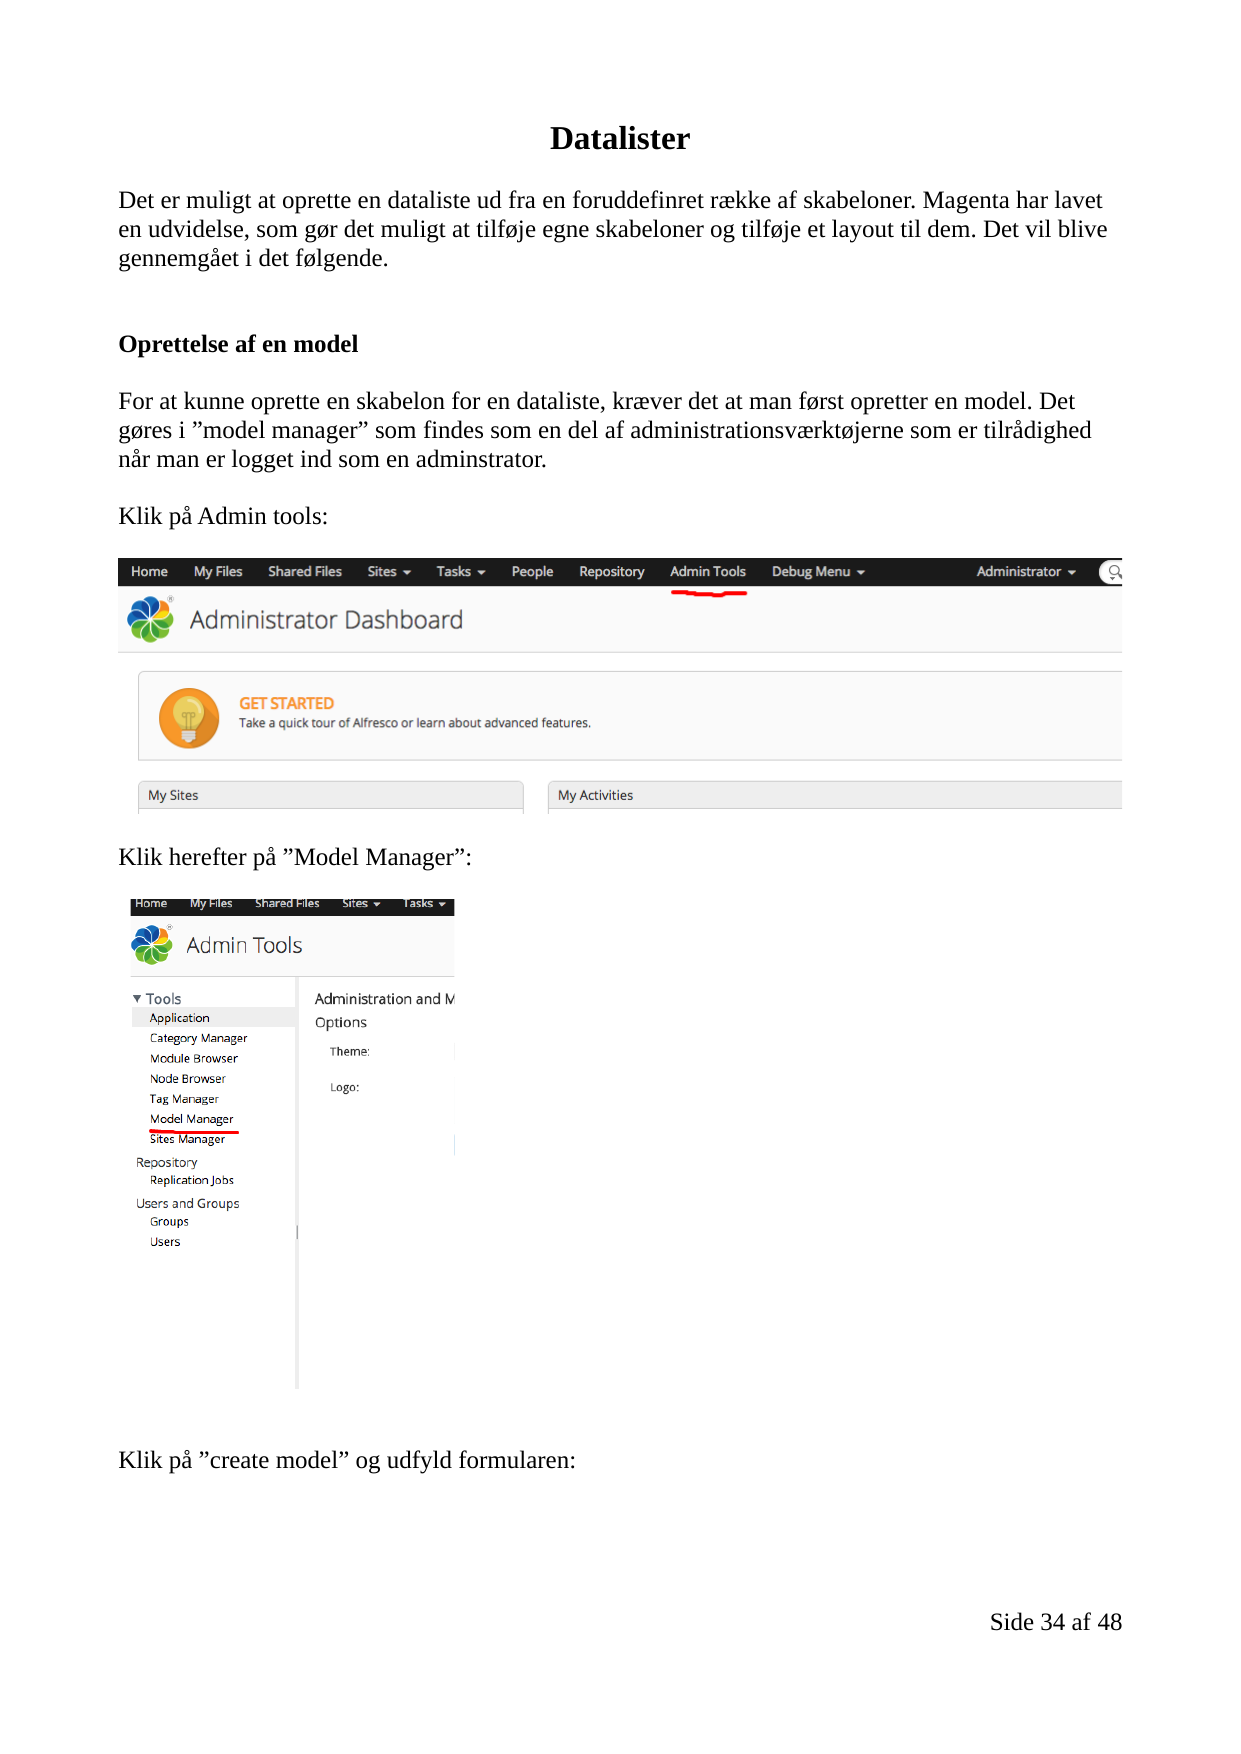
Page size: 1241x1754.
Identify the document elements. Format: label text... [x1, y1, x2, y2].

text Klik på ”create model” og udfyld formularen: [118, 1446, 1122, 1474]
text Det er muligt at oprette en dataliste ud fra en foruddefinret række af skabeloner. Magenta har lavet en udvidelse, som gør det muligt at tilføje egne skabeloner og tilføje et layout til dem. Det vil blive gennemgået i det følgende. [118, 185, 1122, 271]
text Klik herefter på ”Model Manager”: [118, 842, 1122, 871]
picture [130, 899, 455, 1389]
text Klik på Admin tools: [118, 501, 1122, 530]
text For at kunne oprette en skabelon for en dataliste, kræver det at man først opretter en model. Det gøres i ”model manager” som findes som en del af administrationsværktøjerne som er tilrådighed når man er logget ind som en adminstrator. [118, 386, 1122, 473]
picture [118, 558, 1123, 814]
subtitle Datalister [118, 118, 1122, 156]
subtitle Oprettelse af en model [118, 329, 1122, 358]
